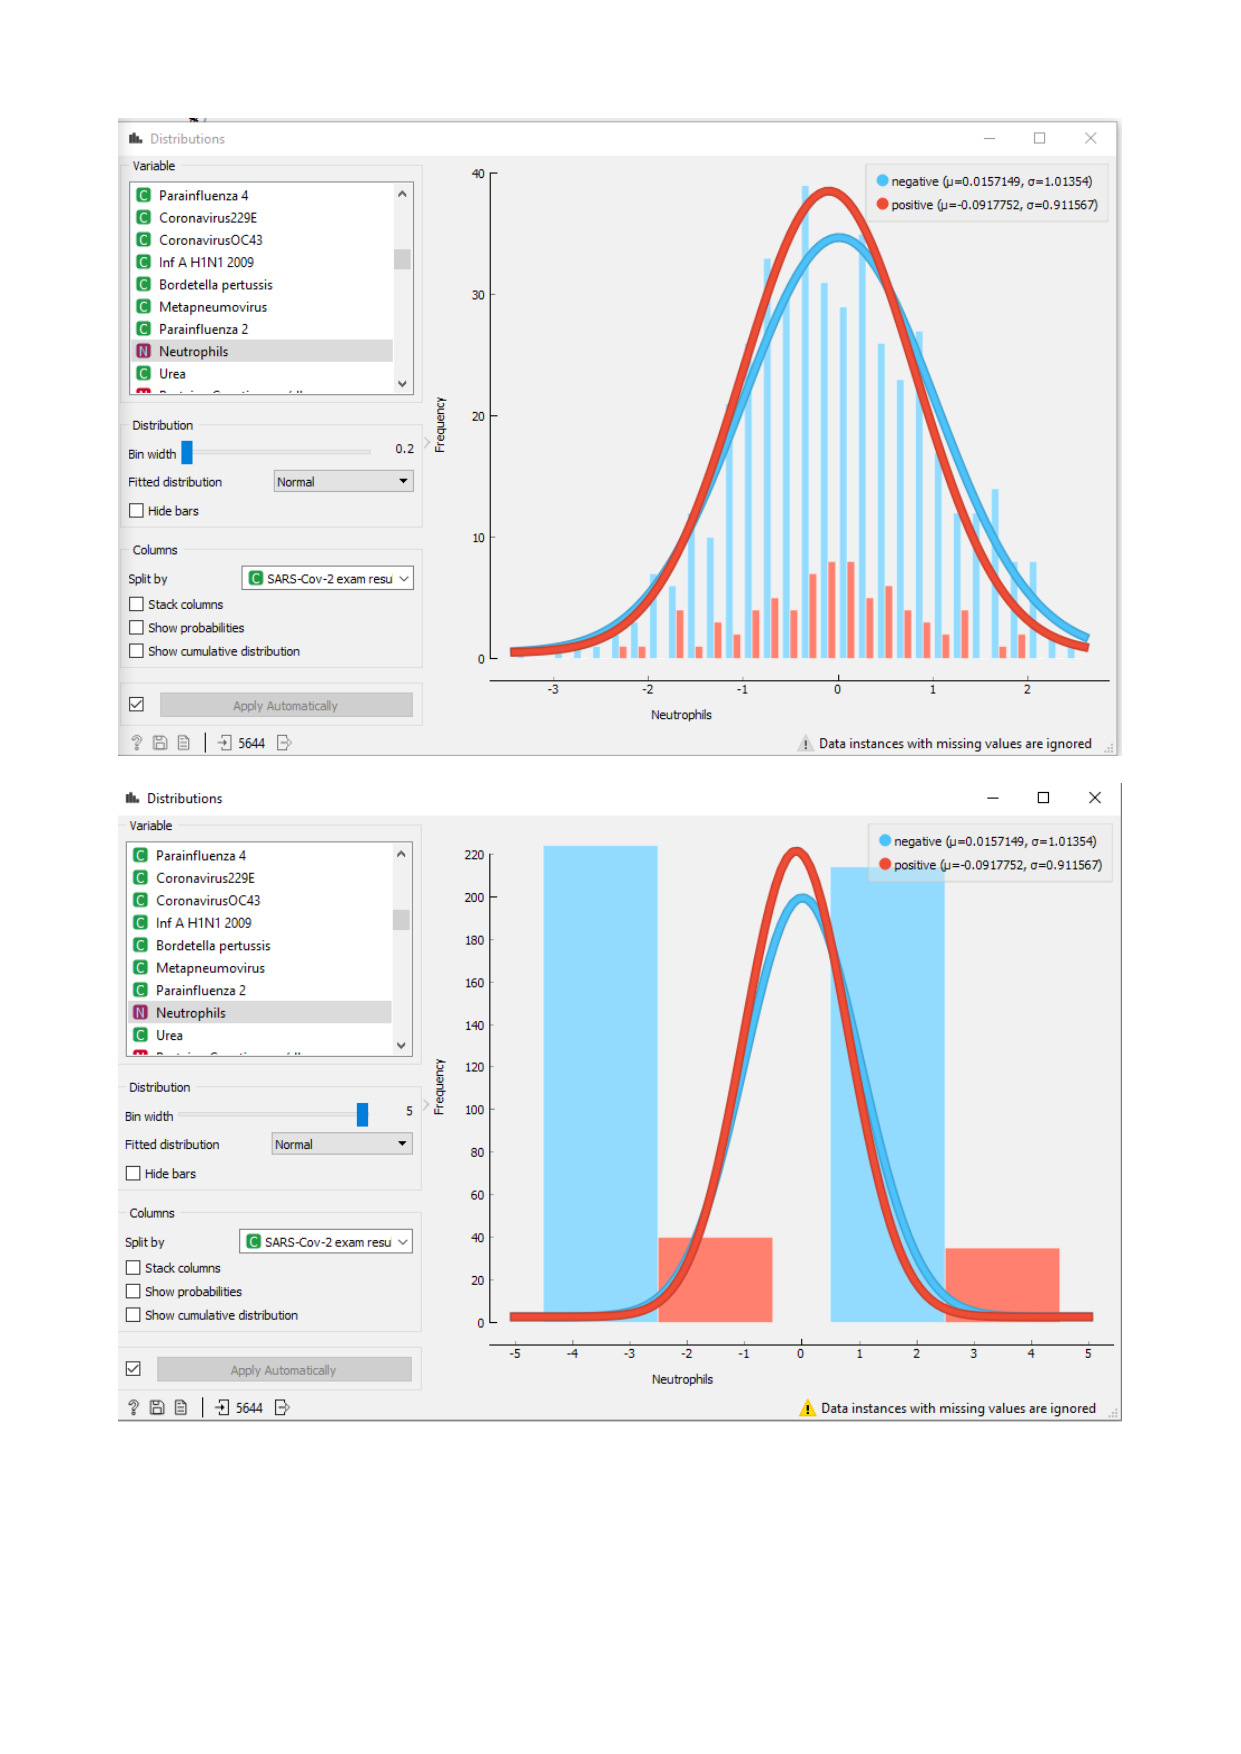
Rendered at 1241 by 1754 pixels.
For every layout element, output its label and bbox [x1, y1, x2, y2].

picture [118, 783, 1122, 1422]
picture [118, 118, 1122, 756]
